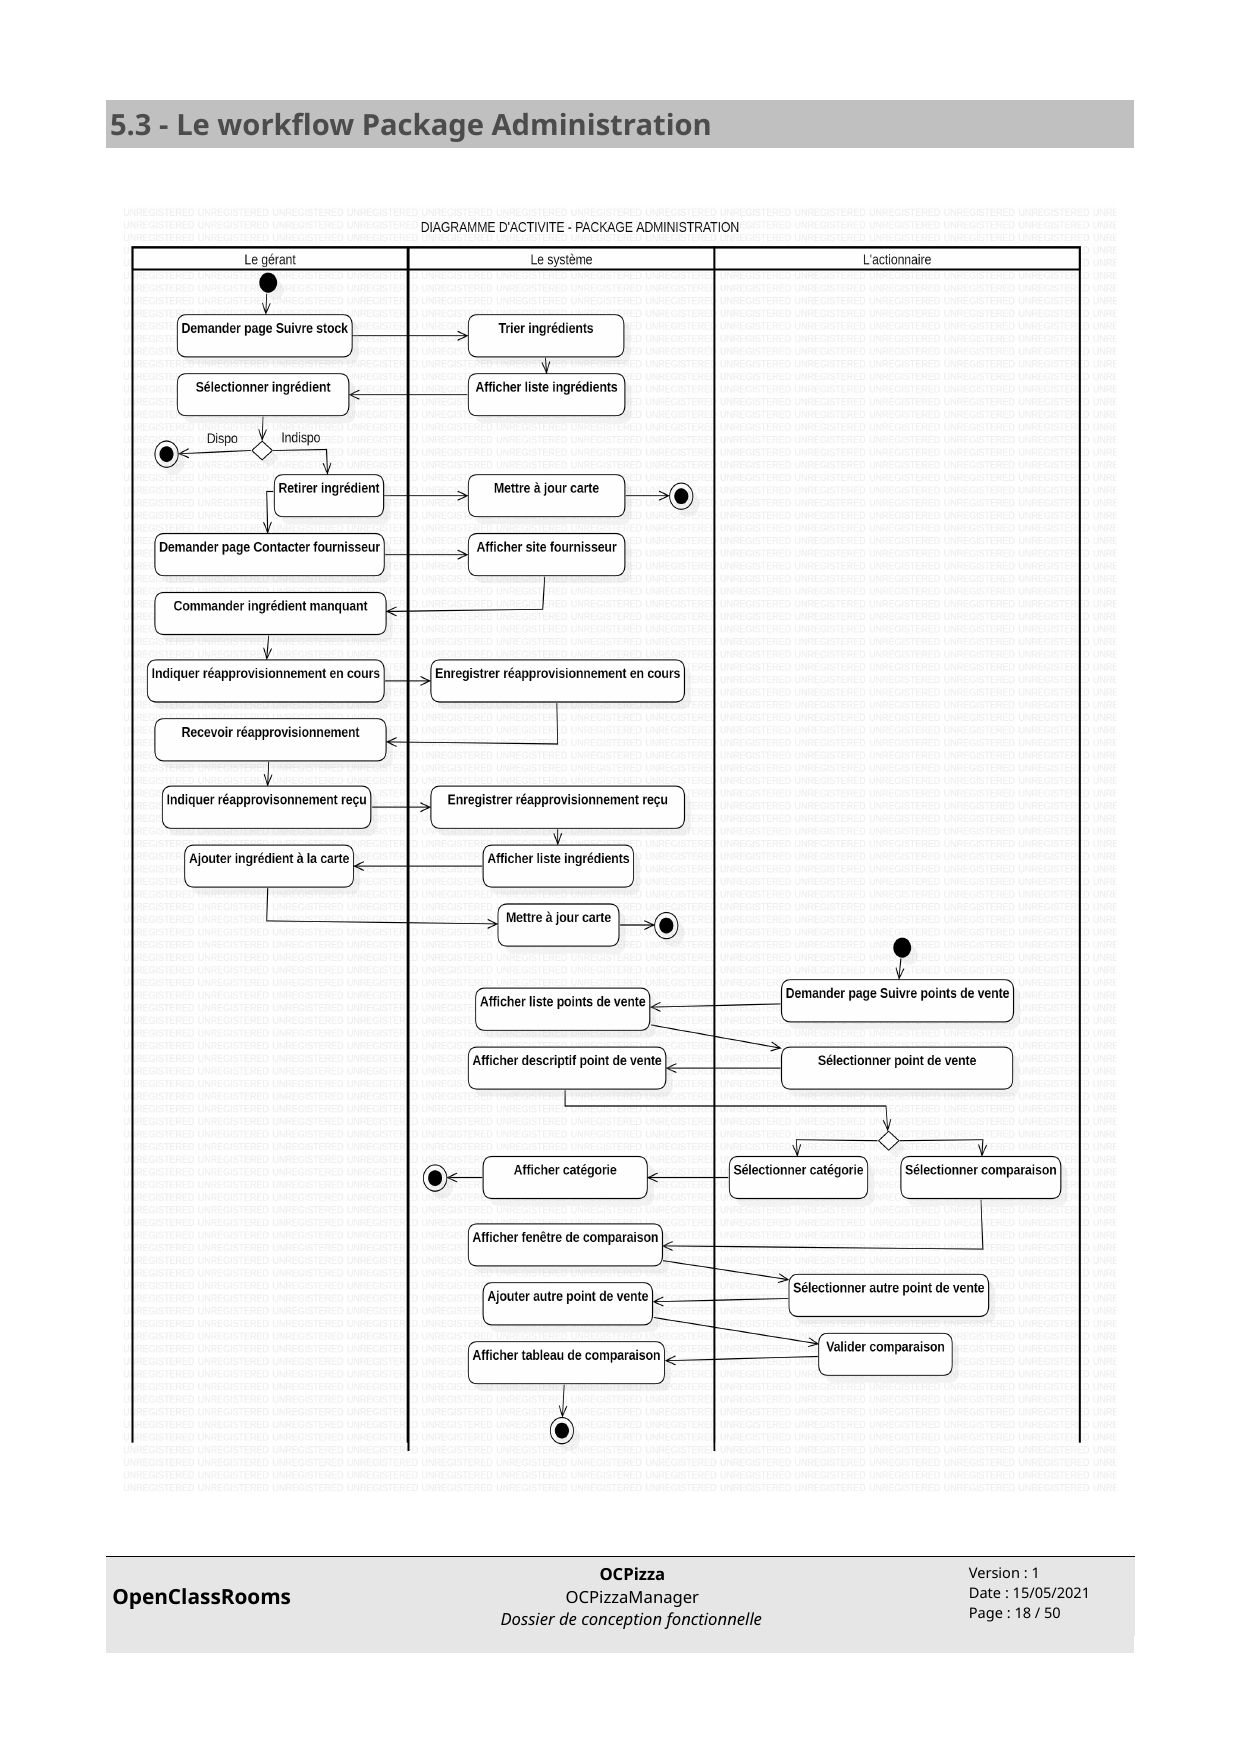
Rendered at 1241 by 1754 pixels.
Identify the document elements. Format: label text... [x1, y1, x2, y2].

subtitle Le workflow Package Administration [107, 101, 1133, 147]
picture [123, 203, 1117, 1493]
